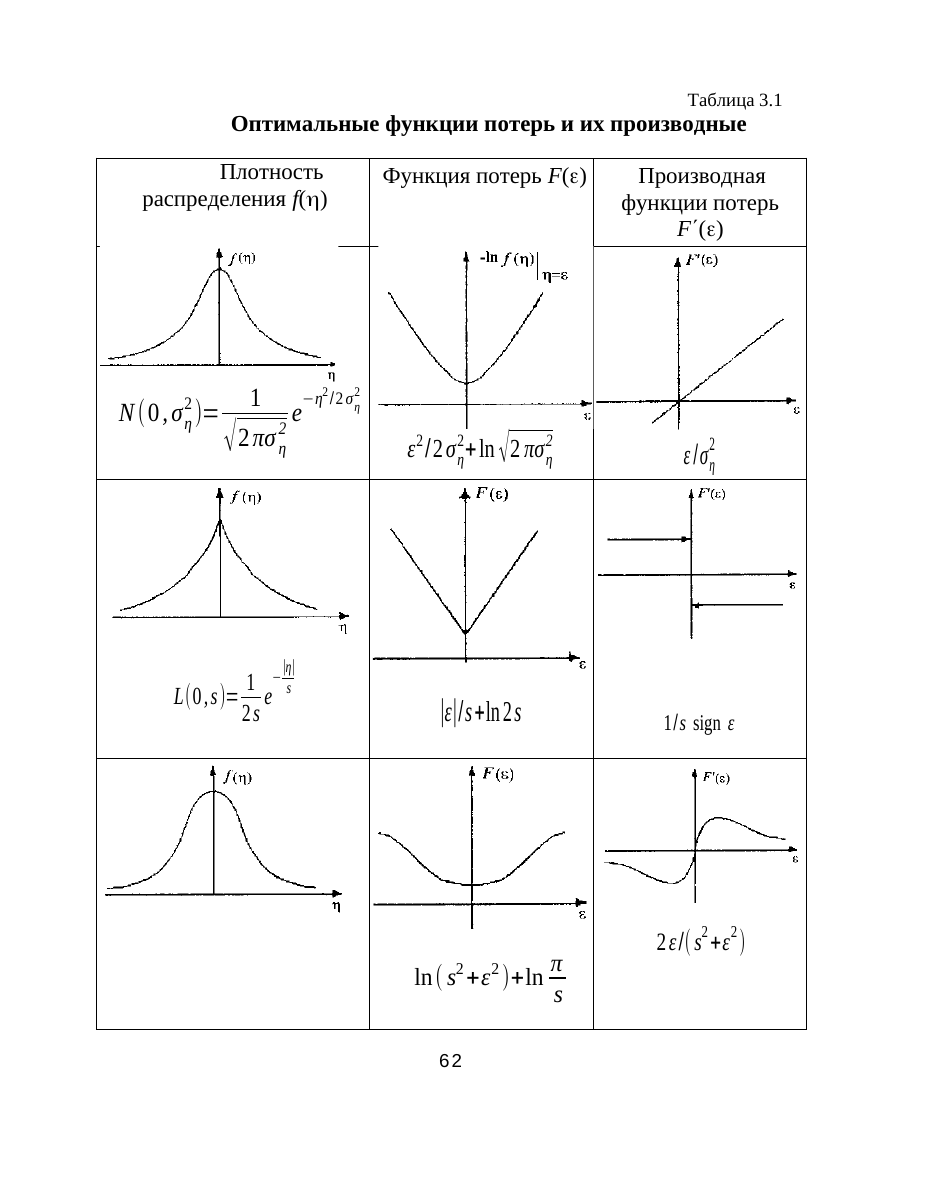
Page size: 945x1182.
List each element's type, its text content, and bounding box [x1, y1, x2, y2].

picture [597, 484, 803, 643]
text Оптимальные функции потерь и их производные [118, 110, 783, 137]
picture [599, 763, 801, 903]
table_cell [594, 759, 806, 1029]
picture [99, 246, 339, 384]
table_cell [97, 480, 369, 758]
picture [103, 763, 345, 915]
table_cell [594, 480, 806, 758]
table_cell [97, 759, 369, 1029]
picture [378, 246, 594, 429]
table_header Функция потерь F() [370, 159, 593, 246]
picture [596, 251, 804, 435]
table_cell [97, 247, 369, 479]
picture [112, 480, 354, 638]
table_cell [370, 759, 593, 1029]
picture [372, 484, 590, 675]
table_header Производная функции потерь F() [594, 159, 806, 246]
table_header Плотность распределения f() [97, 159, 369, 246]
table_cell [594, 247, 806, 479]
table_cell [370, 247, 593, 479]
text Таблица 3.1 [118, 89, 783, 110]
table_cell [370, 480, 593, 758]
picture [372, 763, 591, 929]
